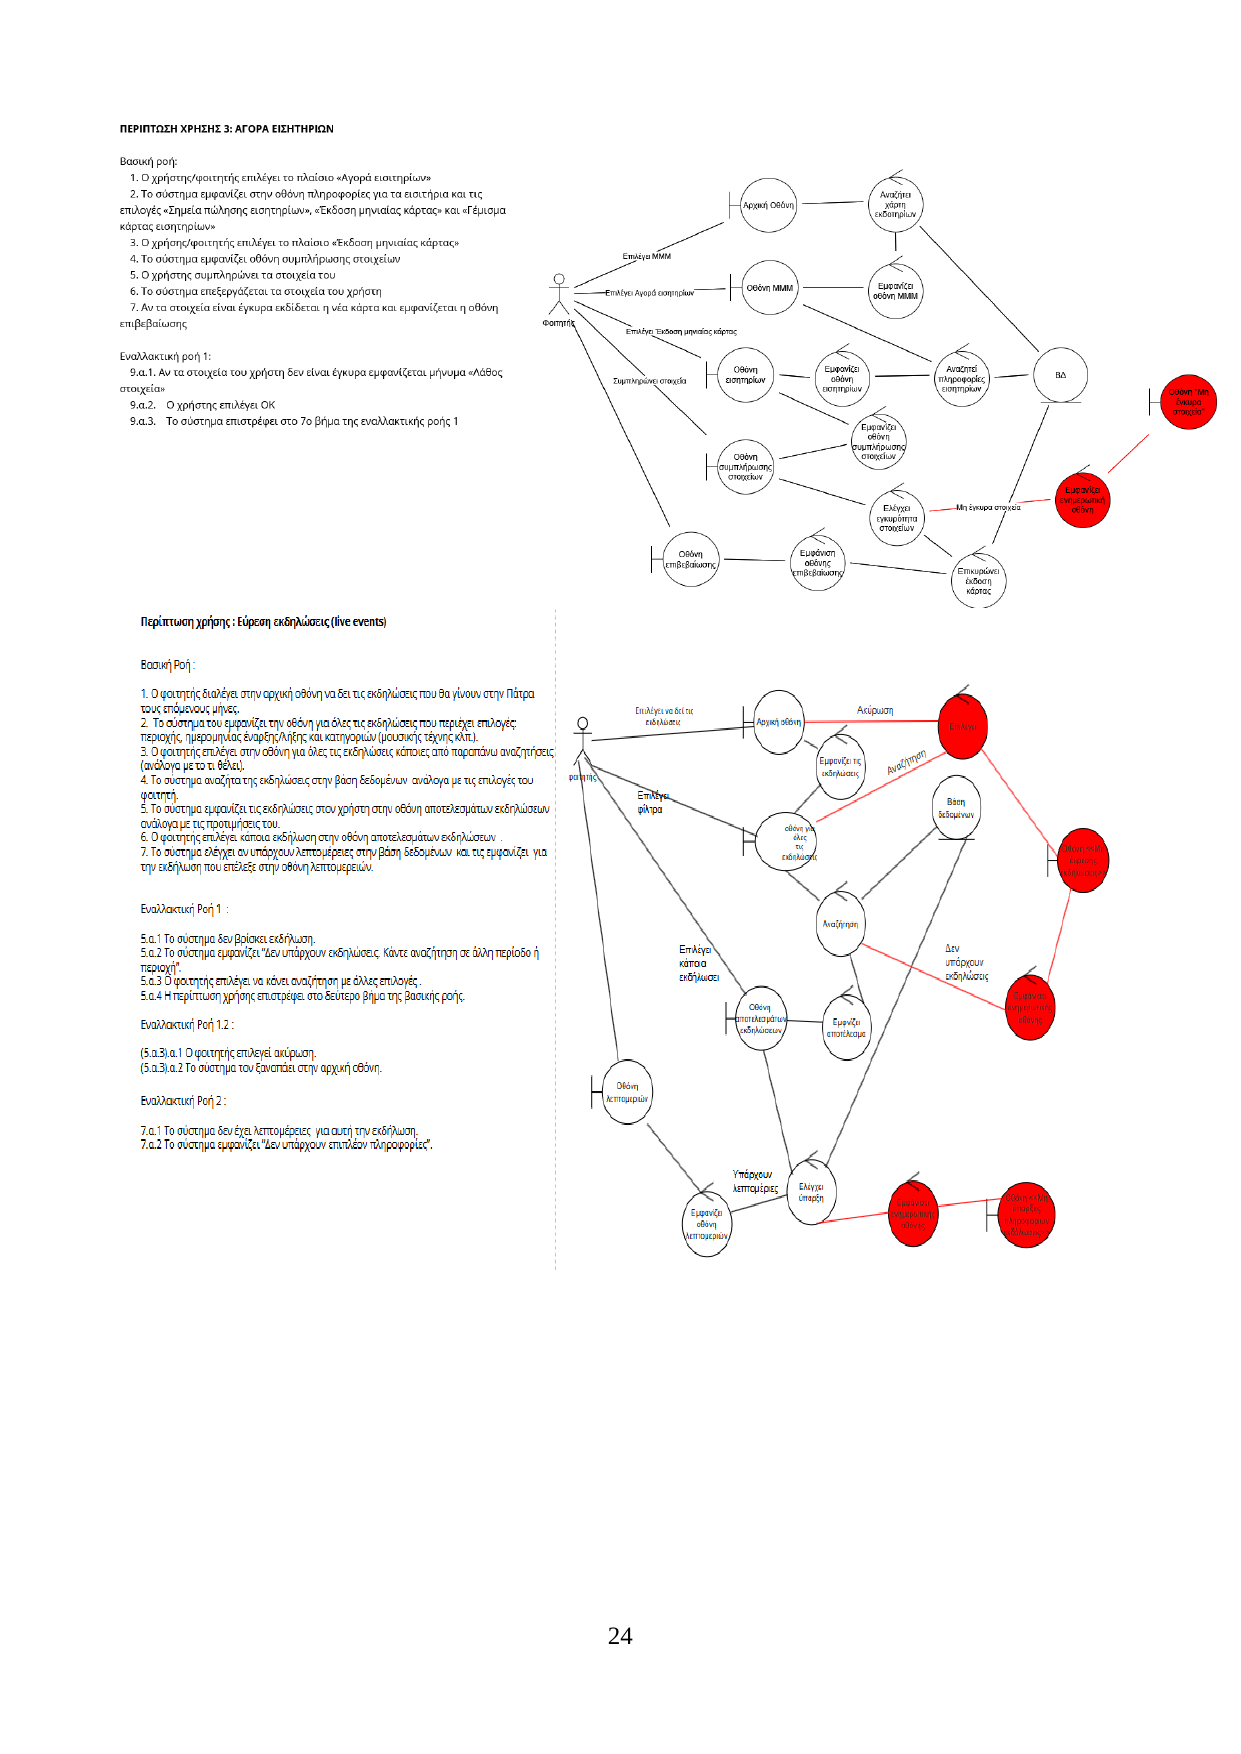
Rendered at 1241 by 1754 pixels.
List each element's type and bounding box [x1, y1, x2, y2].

picture [118, 118, 1220, 1270]
